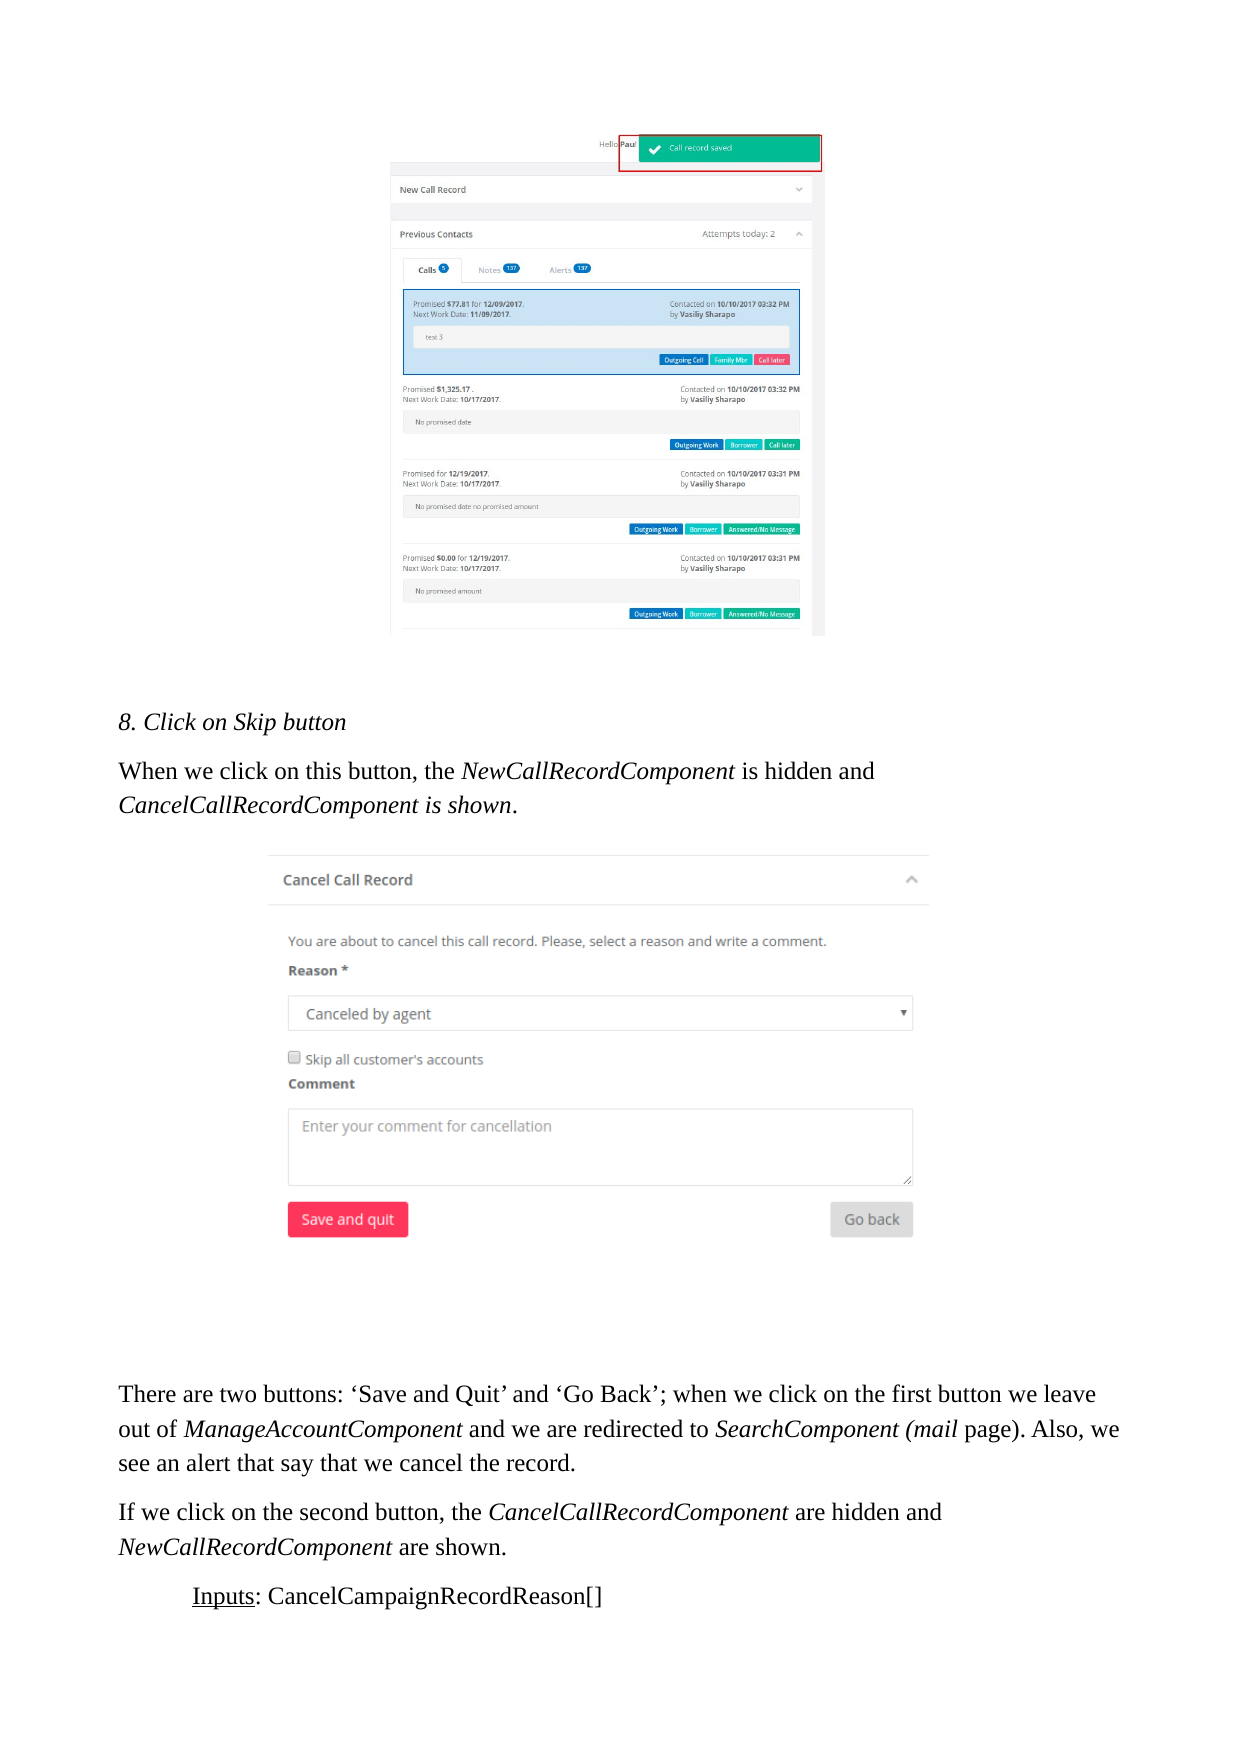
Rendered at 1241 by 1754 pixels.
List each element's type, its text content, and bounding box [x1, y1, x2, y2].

text When we click on this button, the NewCallRecordComponent is hidden and CancelCallRecordComponent is shown. [118, 756, 1122, 819]
text If we click on the second button, the CancelCallRecordComponent are hidden and NewCallRecordComponent are shown. [118, 1497, 1122, 1560]
text There are two buttons: ‘Save and Quit’ and ‘Go Back’; when we click on the first button we leave out of ManageAccountComponent and we are redirected to SearchComponent (mail page). Also, we see an alert that say that we cancel the record. [118, 1379, 1122, 1477]
picture [390, 134, 825, 636]
text Inputs: CancelCampaignRecordReason[] [118, 1581, 1122, 1609]
text 8. Click on Skip button [118, 707, 1122, 736]
picture [268, 855, 929, 1273]
